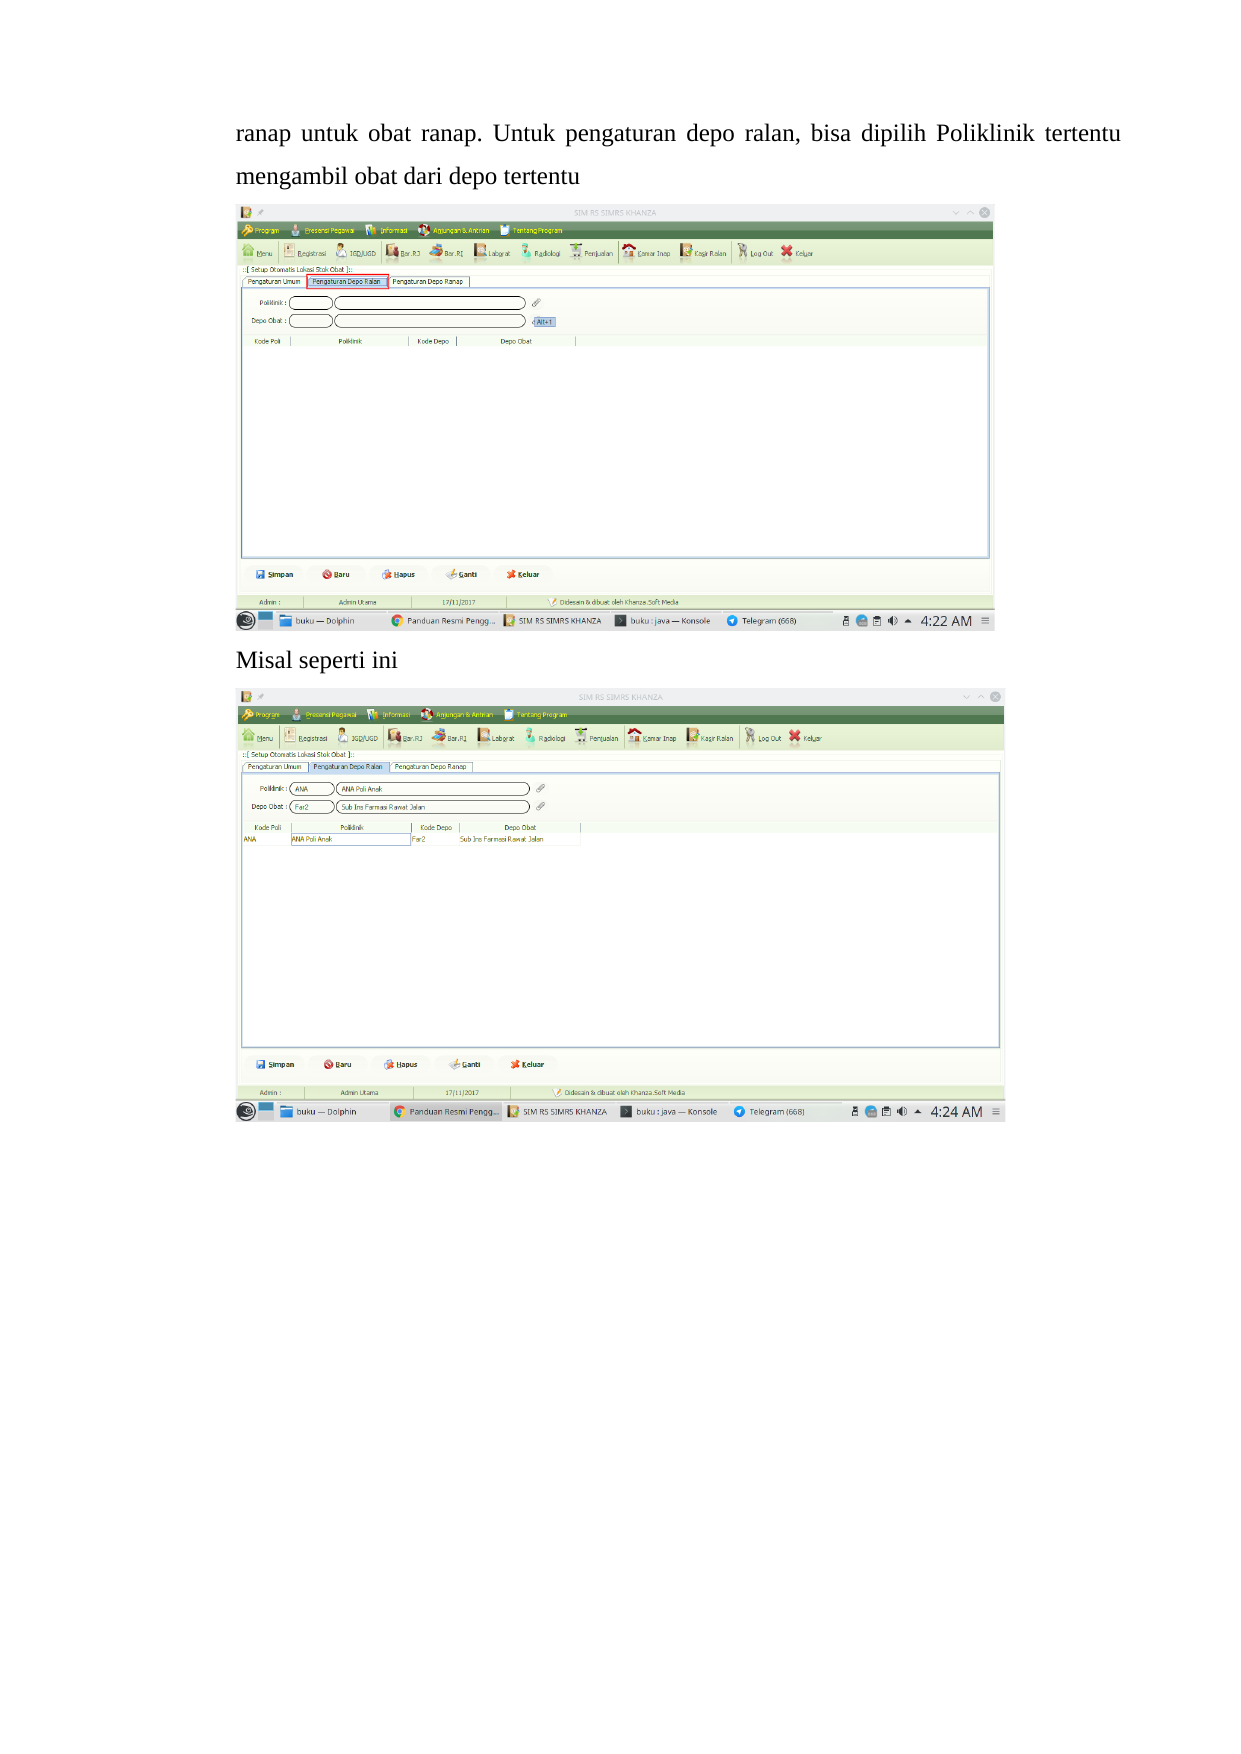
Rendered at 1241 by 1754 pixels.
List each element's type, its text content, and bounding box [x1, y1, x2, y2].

picture [235, 688, 1006, 1122]
picture [235, 204, 995, 631]
text ranap untuk obat ranap. Untuk pengaturan depo ralan, bisa dipilih Poliklinik tertentu mengambil obat dari depo tertentu [236, 118, 1122, 190]
text Misal seperti ini [236, 645, 1122, 674]
